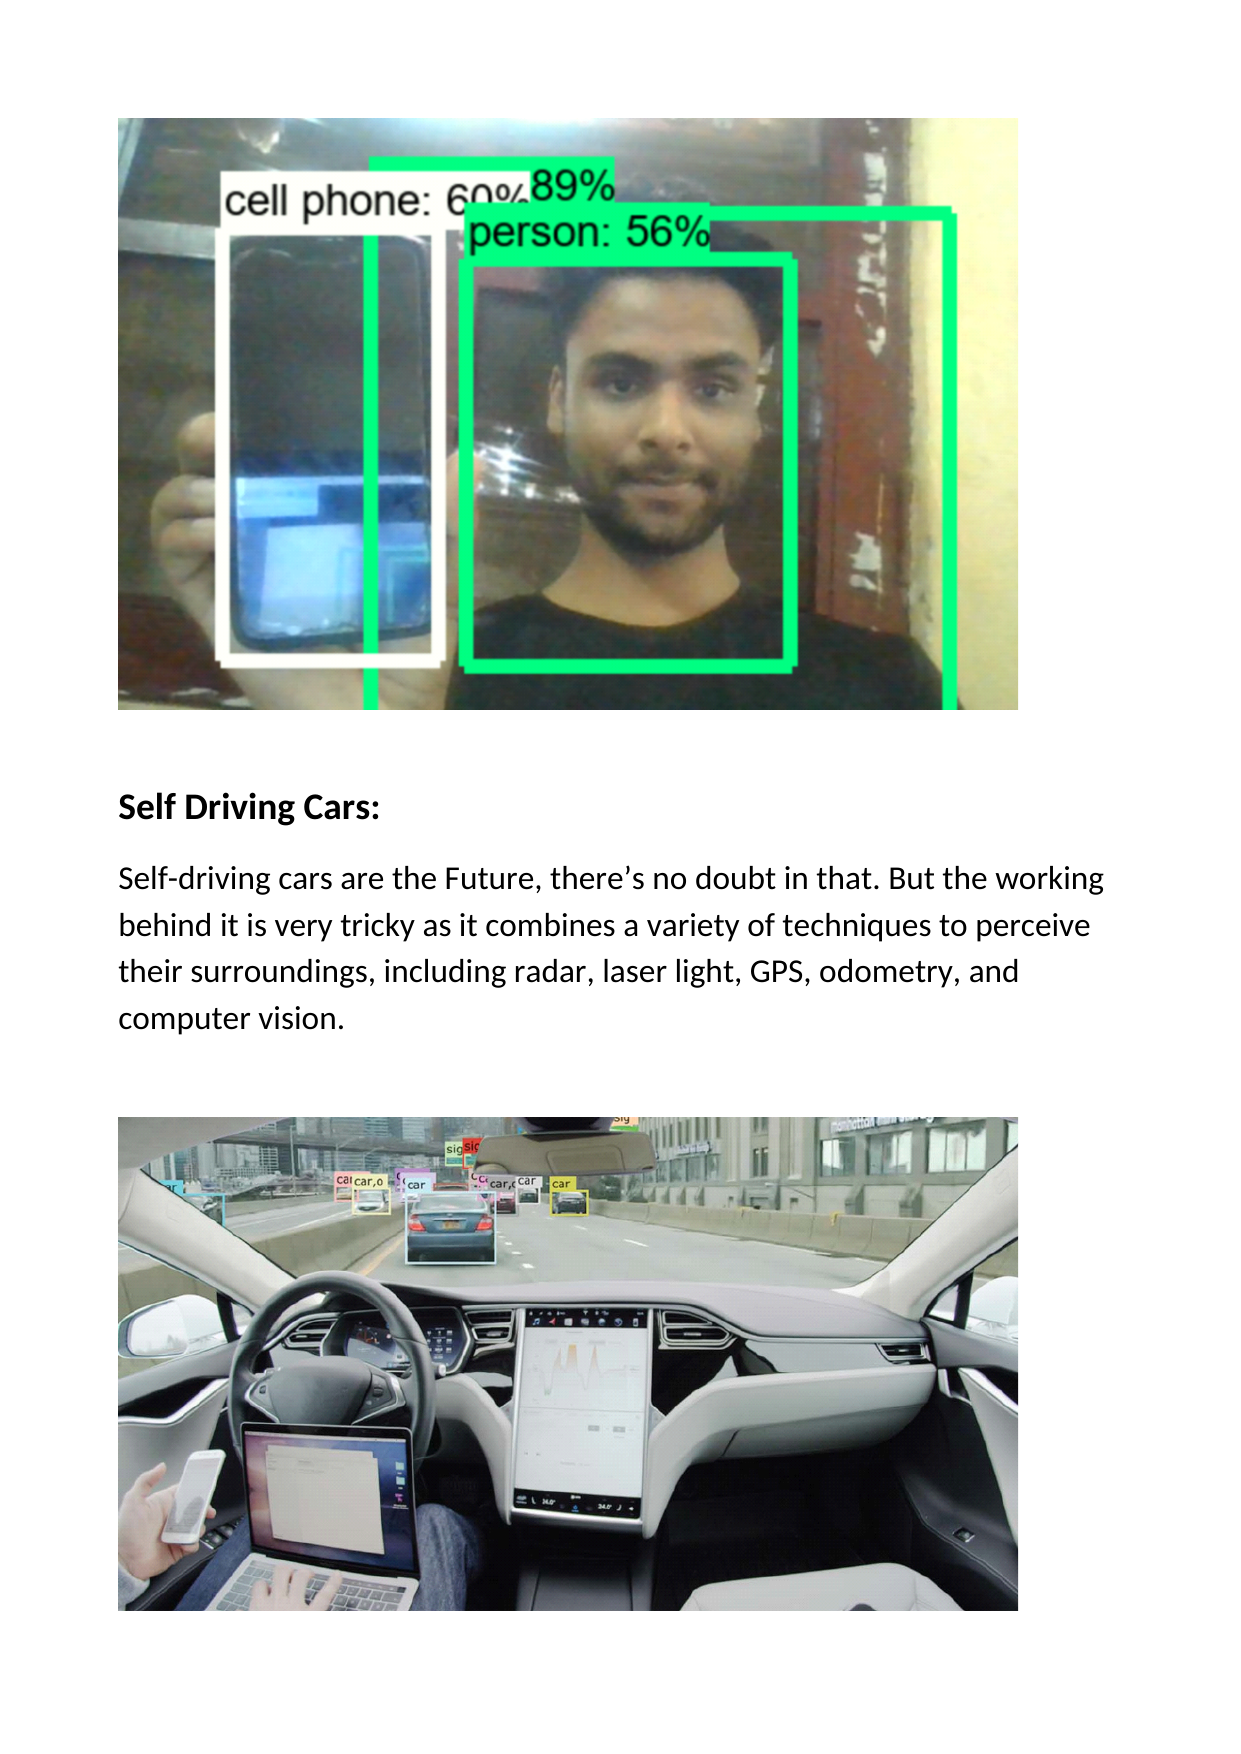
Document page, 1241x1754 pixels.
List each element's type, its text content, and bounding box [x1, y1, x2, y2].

text Self-driving cars are the Future, there’s no doubt in that. But the working behind it is very tricky as it combines a variety of techniques to perceive their surroundings, including radar, laser light, GPS, odometry, and computer vision. [118, 857, 1122, 1038]
text Self Driving Cars: [118, 783, 1122, 829]
